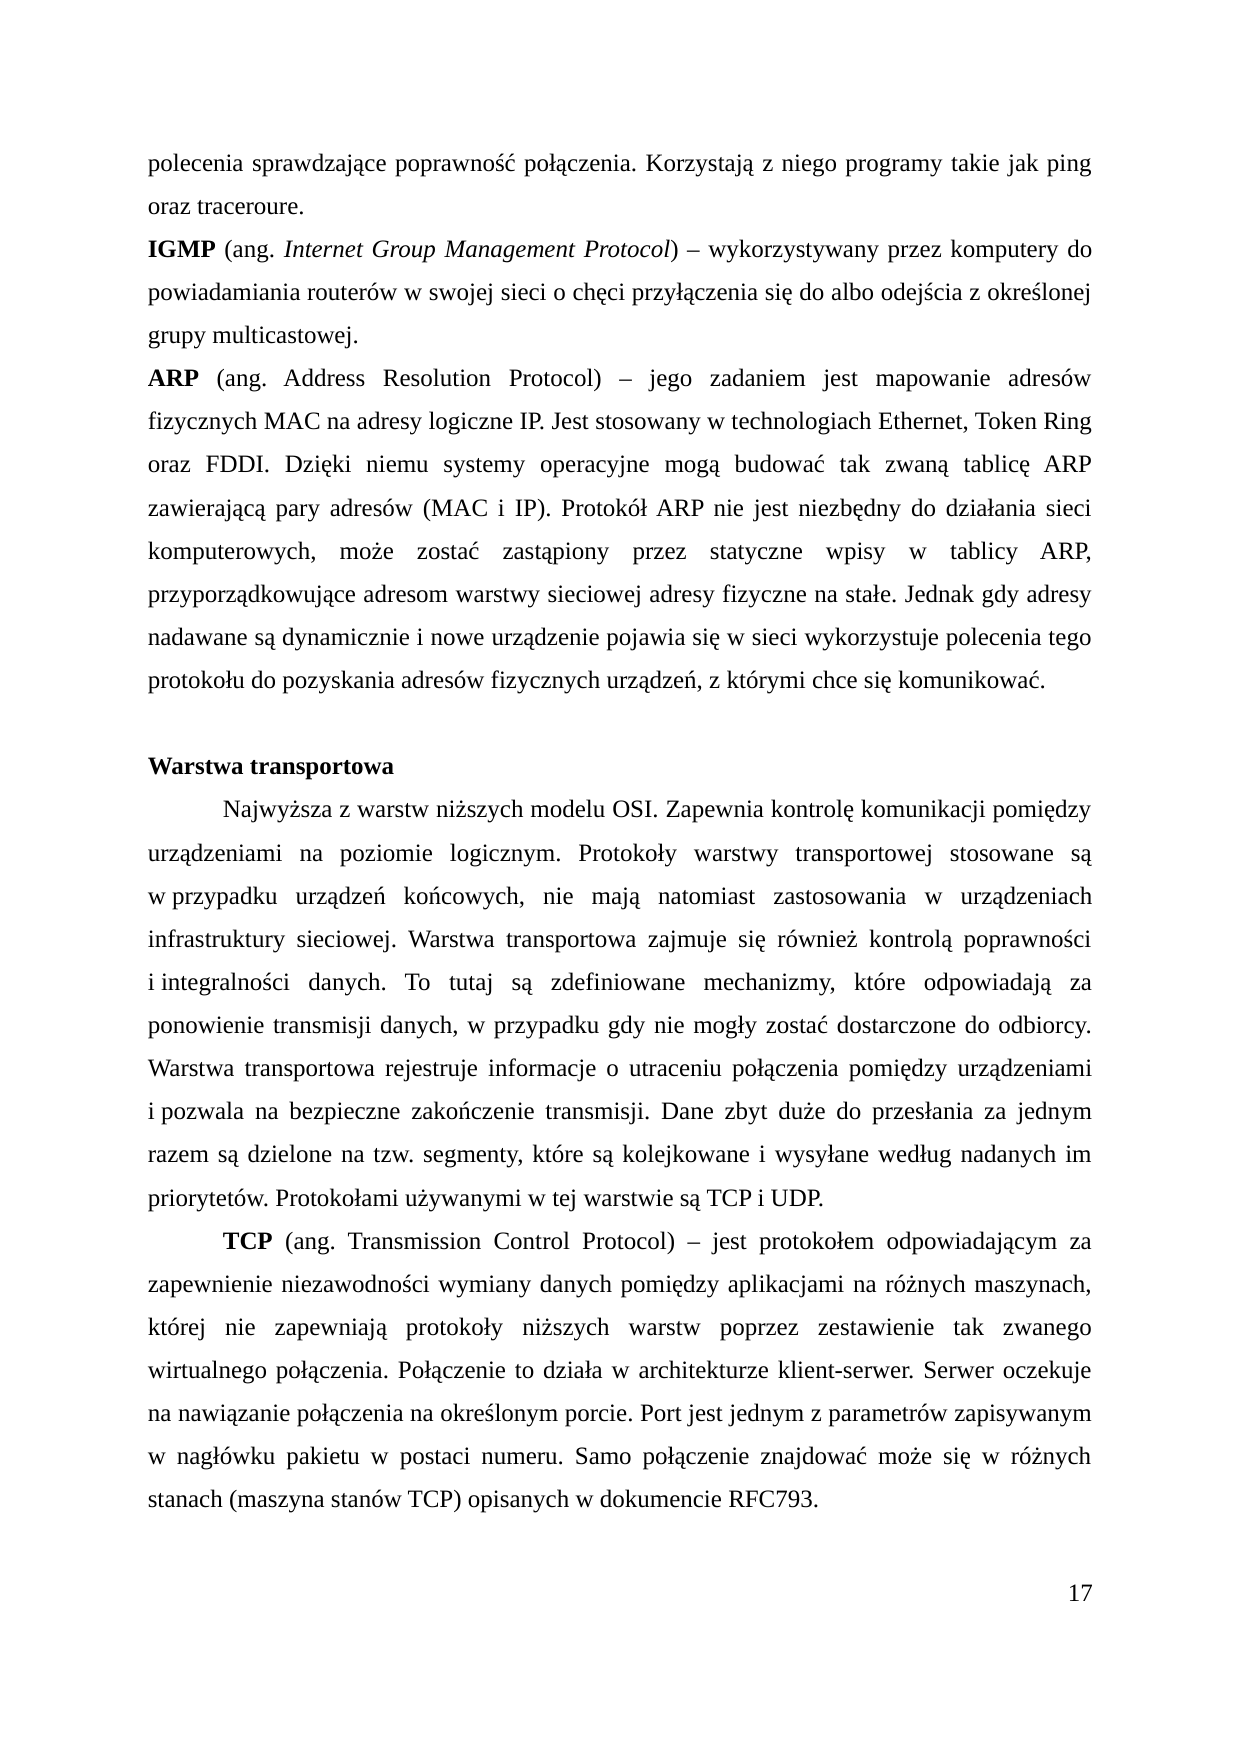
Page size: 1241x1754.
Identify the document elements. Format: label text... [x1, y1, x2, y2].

text Najwyższa z warstw niższych modelu OSI. Zapewnia kontrolę komunikacji pomiędzy urządzeniami na poziomie logicznym. Protokoły warstwy transportowej stosowane są w przypadku urządzeń końcowych, nie mają natomiast zastosowania w urządzeniach infrastruktury sieciowej. Warstwa transportowa zajmuje się również kontrolą poprawności i integralności danych. To tutaj są zdefiniowane mechanizmy, które odpowiadają za ponowienie transmisji danych, w przypadku gdy nie mogły zostać dostarczone do odbiorcy. Warstwa transportowa rejestruje informacje o utraceniu połączenia pomiędzy urządzeniami i pozwala na bezpieczne zakończenie transmisji. Dane zbyt duże do przesłania za jednym razem są dzielone na tzw. segmenty, które są kolejkowane i wysyłane według nadanych im priorytetów. Protokołami używanymi w tej warstwie są TCP i UDP. [148, 794, 1093, 1211]
text ARP (ang. Address Resolution Protocol) – jego zadaniem jest mapowanie adresów fizycznych MAC na adresy logiczne IP. Jest stosowany w technologiach Ethernet, Token Ring oraz FDDI. Dzięki niemu systemy operacyjne mogą budować tak zwaną tablicę ARP zawierającą pary adresów (MAC i IP). Protokół ARP nie jest niezbędny do działania sieci komputerowych, może zostać zastąpiony przez statyczne wpisy w tablicy ARP, przyporządkowujące adresom warstwy sieciowej adresy fizyczne na stałe. Jednak gdy adresy nadawane są dynamicznie i nowe urządzenie pojawia się w sieci wykorzystuje polecenia tego protokołu do pozyskania adresów fizycznych urządzeń, z którymi chce się komunikować. [148, 363, 1093, 694]
text Warstwa transportowa [148, 751, 1093, 780]
text polecenia sprawdzające poprawność połączenia. Korzystają z niego programy takie jak ping oraz traceroure. [148, 148, 1093, 219]
text IGMP (ang. Internet Group Management Protocol) – wykorzystywany przez komputery do powiadamiania routerów w swojej sieci o chęci przyłączenia się do albo odejścia z określonej grupy multicastowej. [148, 234, 1093, 349]
text TCP (ang. Transmission Control Protocol) – jest protokołem odpowiadającym za zapewnienie niezawodności wymiany danych pomiędzy aplikacjami na różnych maszynach, której nie zapewniają protokoły niższych warstw poprzez zestawienie tak zwanego wirtualnego połączenia. Połączenie to działa w architekturze klient-serwer. Serwer oczekuje na nawiązanie połączenia na określonym porcie. Port jest jednym z parametrów zapisywanym w nagłówku pakietu w postaci numeru. Samo połączenie znajdować może się w różnych stanach (maszyna stanów TCP) opisanych w dokumencie RFC793. [148, 1226, 1093, 1513]
